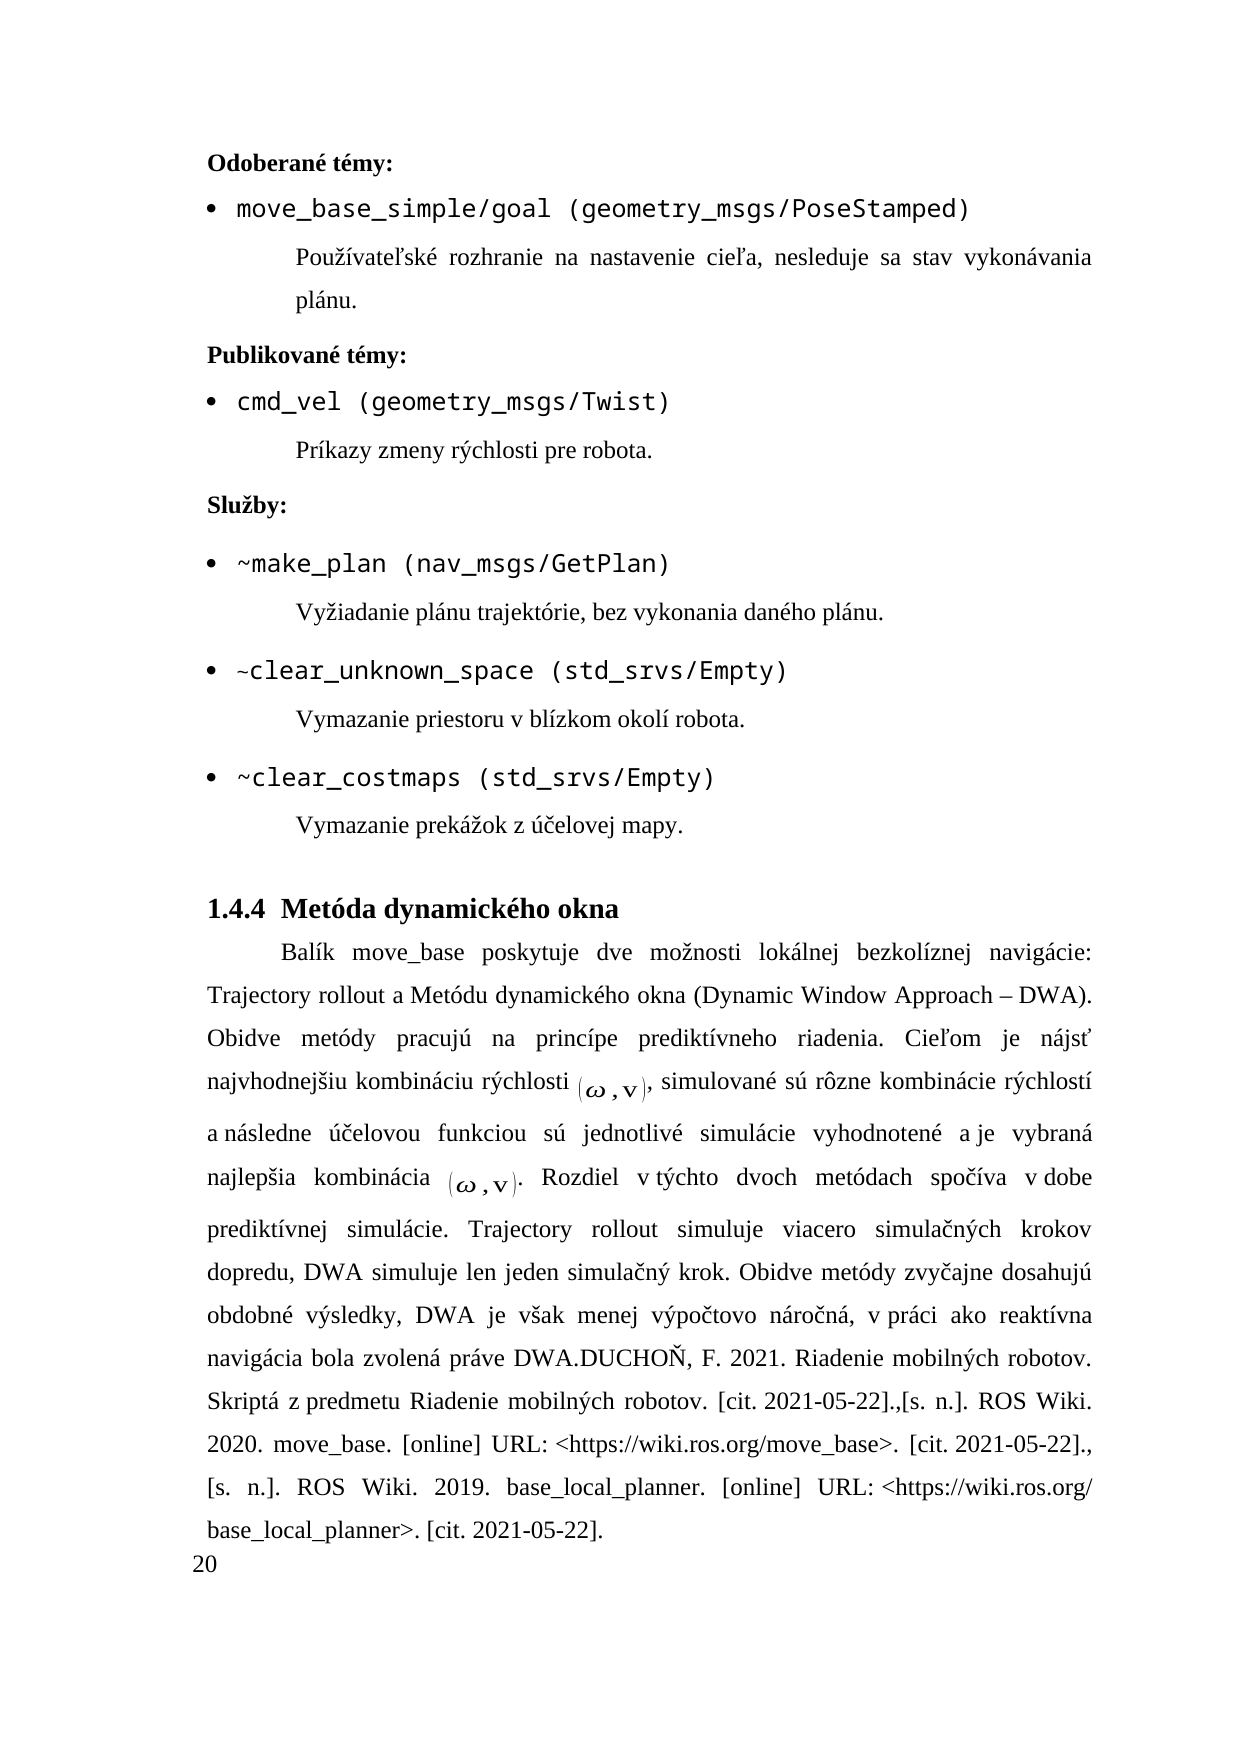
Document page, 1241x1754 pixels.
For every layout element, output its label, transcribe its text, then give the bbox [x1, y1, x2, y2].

text Príkazy zmeny rýchlosti pre robota. [295, 435, 1092, 463]
text Používateľské rozhranie na nastavenie cieľa, nesleduje sa stav vykonávania plánu. [295, 242, 1092, 314]
list ~clear_costmaps (std_srvs/Empty) [207, 759, 1092, 793]
text Služby: [207, 490, 1092, 519]
list ~clear_unknown_space (std_srvs/Empty) [207, 653, 1092, 687]
list move_base_simple/goal (geometry_msgs/PoseStamped) [207, 191, 1092, 225]
text Publikované témy: [207, 341, 1092, 369]
list cmd_vel (geometry_msgs/Twist) [207, 384, 1092, 418]
list ~make_plan (nav_msgs/GetPlan) [207, 546, 1092, 580]
text Balík move_base poskytuje dve možnosti lokálnej bezkolíznej navigácie: Trajectory rollout a Metódu dynamického okna (Dynamic Window Approach – DWA). Obidve metódy pracujú na princípe prediktívneho riadenia. Cieľom je nájsť najvhodnejšiu kombináciu rýchlosti , simulované sú rôzne kombinácie rýchlostí a následne účelovou funkciou sú jednotlivé simulácie vyhodnotené a je vybraná najlepšia kombinácia . Rozdiel v týchto dvoch metódach spočíva v dobe prediktívnej simulácie. Trajectory rollout simuluje viacero simulačných krokov dopredu, DWA simuluje len jeden simulačný krok. Obidve metódy zvyčajne dosahujú obdobné výsledky, DWA je však menej výpočtovo náročná, v práci ako reaktívna navigácia bola zvolená práve DWA.[1],[6],[7] [207, 937, 1092, 1544]
subtitle Metóda dynamického okna [207, 891, 1092, 924]
text Vymazanie prekážok z účelovej mapy. [295, 810, 1092, 839]
text Vymazanie priestoru v blízkom okolí robota. [295, 704, 1092, 732]
text Vyžiadanie plánu trajektórie, bez vykonania daného plánu. [295, 597, 1092, 626]
text Odoberané témy: [207, 148, 1092, 176]
